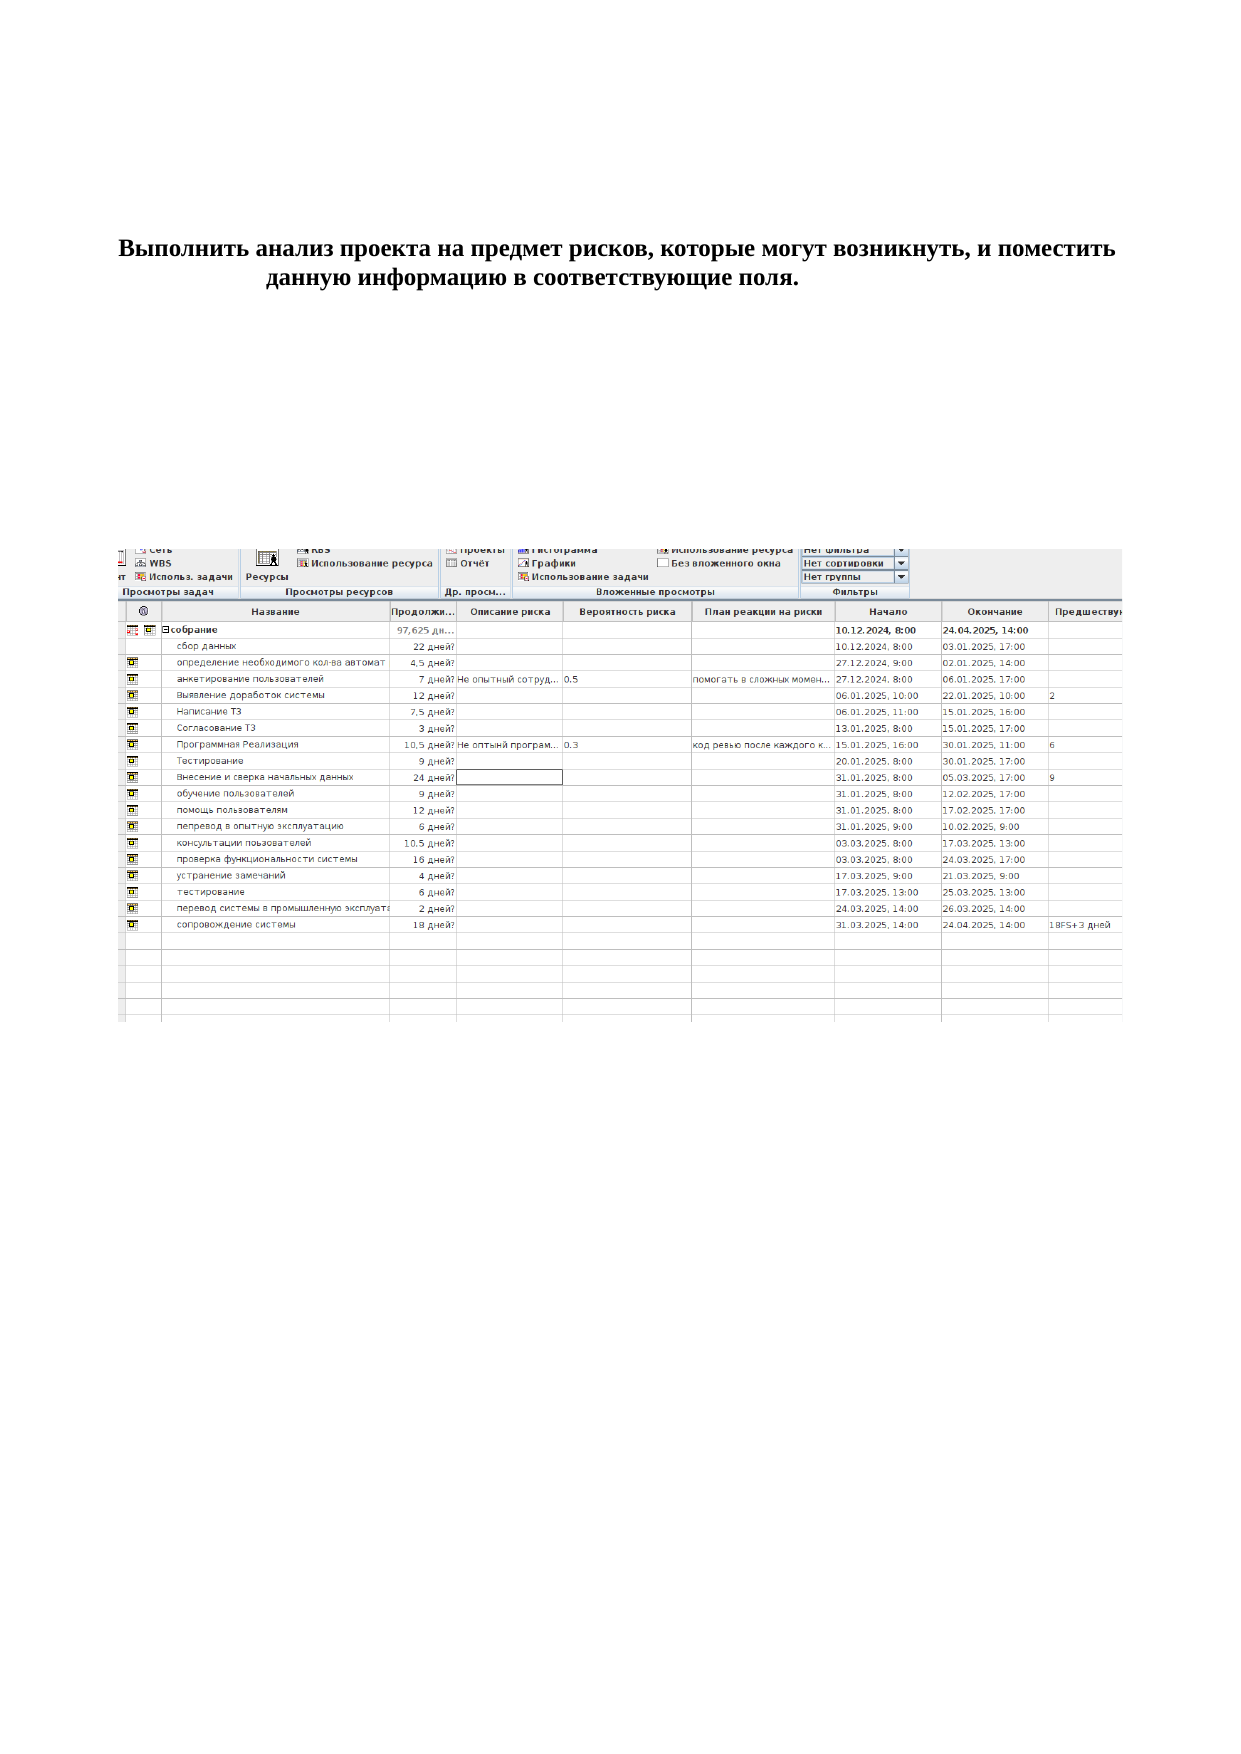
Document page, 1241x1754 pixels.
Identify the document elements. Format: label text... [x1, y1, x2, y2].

text Выполнить анализ проекта на предмет рисков, которые могут возникнуть, и поместить данную информацию в соответствующие поля. [118, 233, 1122, 291]
picture [118, 549, 1123, 1022]
